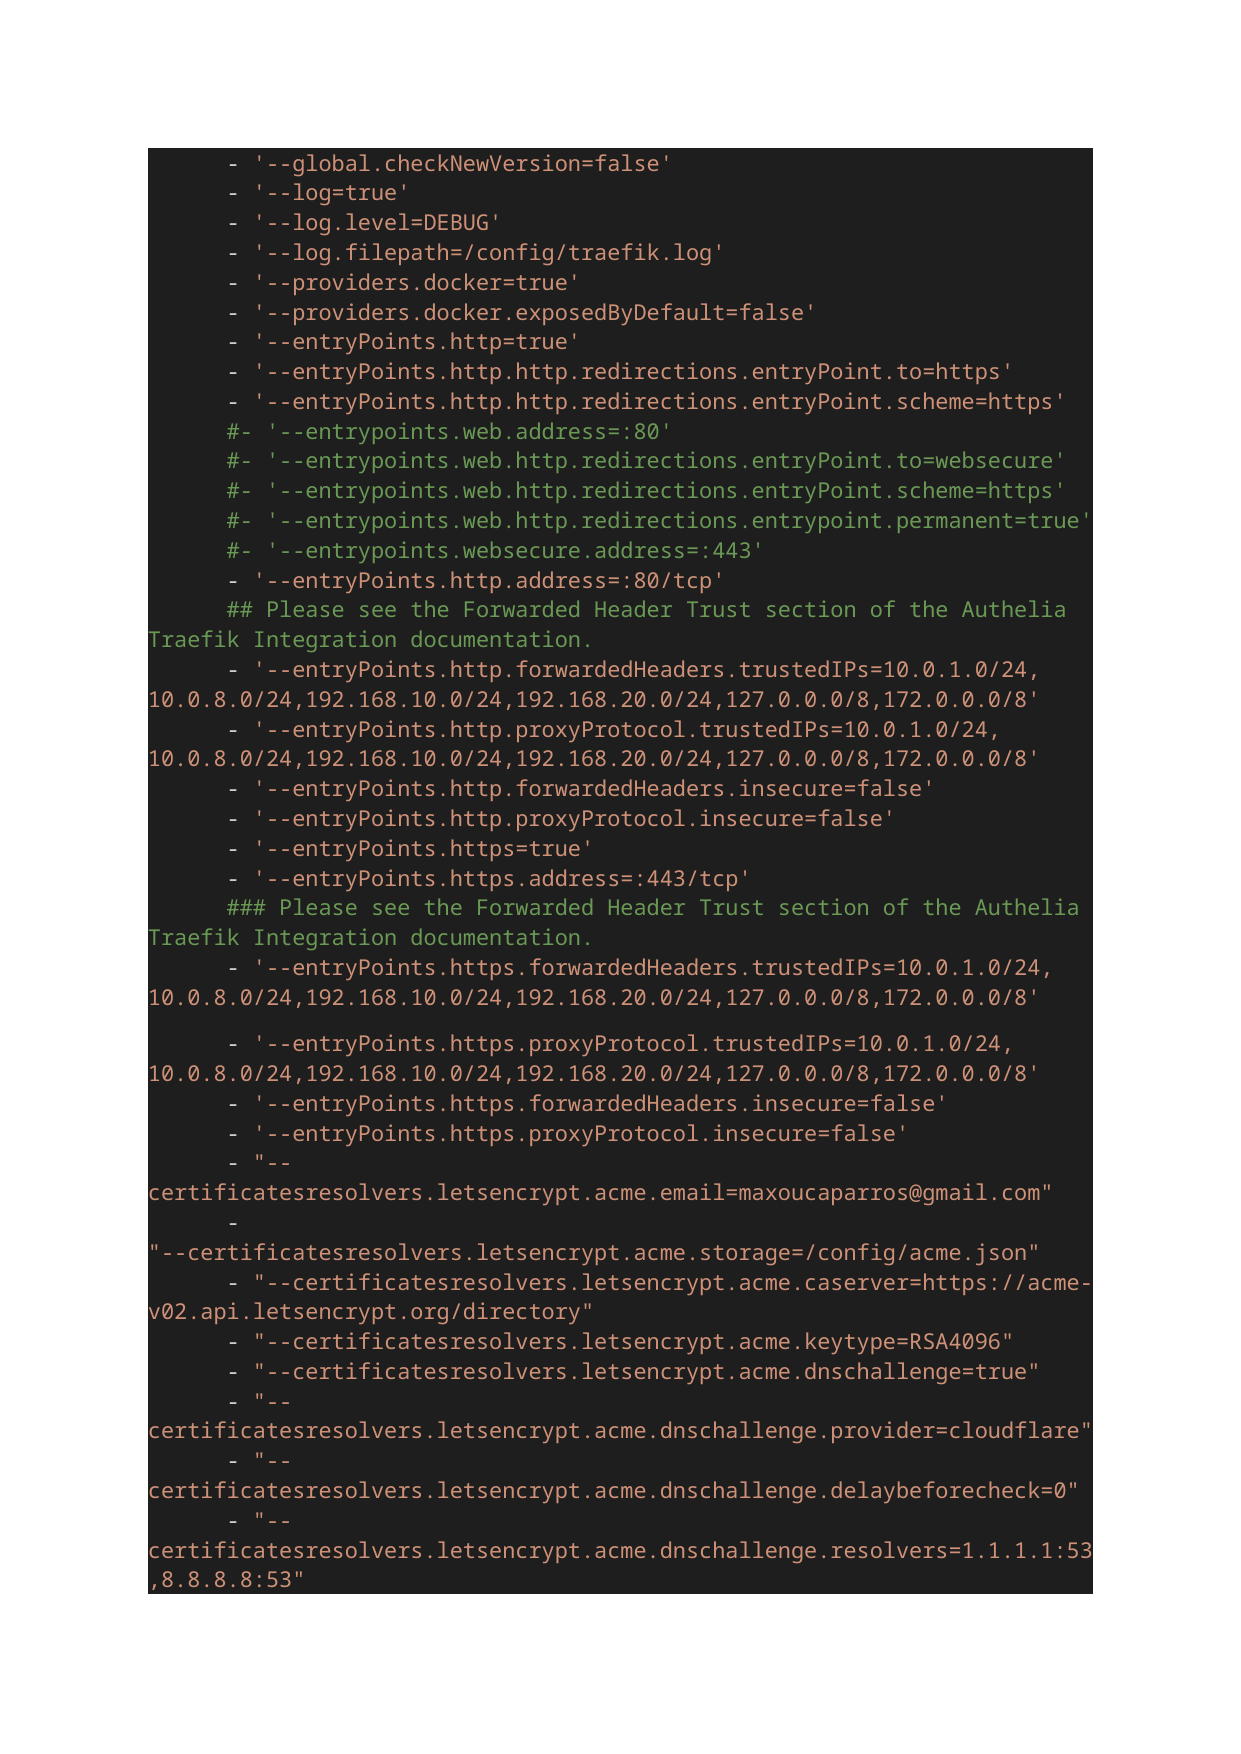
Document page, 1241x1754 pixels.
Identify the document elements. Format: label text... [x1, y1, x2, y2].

text - '--entryPoints.http.http.redirections.entryPoint.scheme=https' [148, 386, 1093, 416]
text - '--log=true' [148, 177, 1093, 207]
text #- '--entrypoints.web.http.redirections.entryPoint.to=websecure' [148, 446, 1093, 475]
text - '--providers.docker=true' [148, 267, 1093, 297]
text - "--certificatesresolvers.letsencrypt.acme.storage=/config/acme.json" [148, 1207, 1093, 1267]
text - '--entryPoints.http.forwardedHeaders.trustedIPs=10.0.1.0/24, 10.0.8.0/24,192.168.10.0/24,192.168.20.0/24,127.0.0.0/8,172.0.0.0/8' [148, 654, 1093, 714]
text - "--certificatesresolvers.letsencrypt.acme.dnschallenge.resolvers=1.1.1.1:53,8.8.8.8:53" [148, 1505, 1093, 1594]
text - '--entryPoints.https=true' [148, 833, 1093, 863]
text - '--entryPoints.https.forwardedHeaders.insecure=false' [148, 1088, 1093, 1118]
text - '--entryPoints.https.proxyProtocol.insecure=false' [148, 1118, 1093, 1147]
text - '--entryPoints.https.address=:443/tcp' [148, 863, 1093, 892]
text - '--entryPoints.http.http.redirections.entryPoint.to=https' [148, 356, 1093, 386]
text - '--entryPoints.https.proxyProtocol.trustedIPs=10.0.1.0/24, 10.0.8.0/24,192.168.10.0/24,192.168.20.0/24,127.0.0.0/8,172.0.0.0/8' [148, 1028, 1093, 1088]
text - '--global.checkNewVersion=false' [148, 148, 1093, 177]
text #- '--entrypoints.web.http.redirections.entrypoint.permanent=true' [148, 505, 1093, 535]
text - "--certificatesresolvers.letsencrypt.acme.email=maxoucaparros@gmail.com" [148, 1147, 1093, 1207]
text - "--certificatesresolvers.letsencrypt.acme.keytype=RSA4096" [148, 1326, 1093, 1356]
text #- '--entrypoints.web.http.redirections.entryPoint.scheme=https' [148, 475, 1093, 505]
text - '--log.filepath=/config/traefik.log' [148, 237, 1093, 267]
text - '--entryPoints.http.address=:80/tcp' [148, 565, 1093, 594]
text - '--entryPoints.http.proxyProtocol.insecure=false' [148, 803, 1093, 833]
text - '--entryPoints.http.proxyProtocol.trustedIPs=10.0.1.0/24, 10.0.8.0/24,192.168.10.0/24,192.168.20.0/24,127.0.0.0/8,172.0.0.0/8' [148, 714, 1093, 773]
text - "--certificatesresolvers.letsencrypt.acme.dnschallenge=true" [148, 1356, 1093, 1386]
text - "--certificatesresolvers.letsencrypt.acme.caserver=https://acme-v02.api.letsencrypt.org/directory" [148, 1267, 1093, 1326]
text - '--entryPoints.https.forwardedHeaders.trustedIPs=10.0.1.0/24, 10.0.8.0/24,192.168.10.0/24,192.168.20.0/24,127.0.0.0/8,172.0.0.0/8' [148, 952, 1093, 1012]
text #- '--entrypoints.websecure.address=:443' [148, 535, 1093, 565]
text - "--certificatesresolvers.letsencrypt.acme.dnschallenge.delaybeforecheck=0" [148, 1445, 1093, 1505]
text ## Please see the Forwarded Header Trust section of the Authelia Traefik Integration documentation. [148, 594, 1093, 654]
text - '--log.level=DEBUG' [148, 207, 1093, 237]
text #- '--entrypoints.web.address=:80' [148, 416, 1093, 446]
text - "--certificatesresolvers.letsencrypt.acme.dnschallenge.provider=cloudflare" [148, 1386, 1093, 1445]
text ### Please see the Forwarded Header Trust section of the Authelia Traefik Integration documentation. [148, 892, 1093, 952]
text - '--providers.docker.exposedByDefault=false' [148, 297, 1093, 326]
text - '--entryPoints.http=true' [148, 326, 1093, 356]
text - '--entryPoints.http.forwardedHeaders.insecure=false' [148, 773, 1093, 803]
